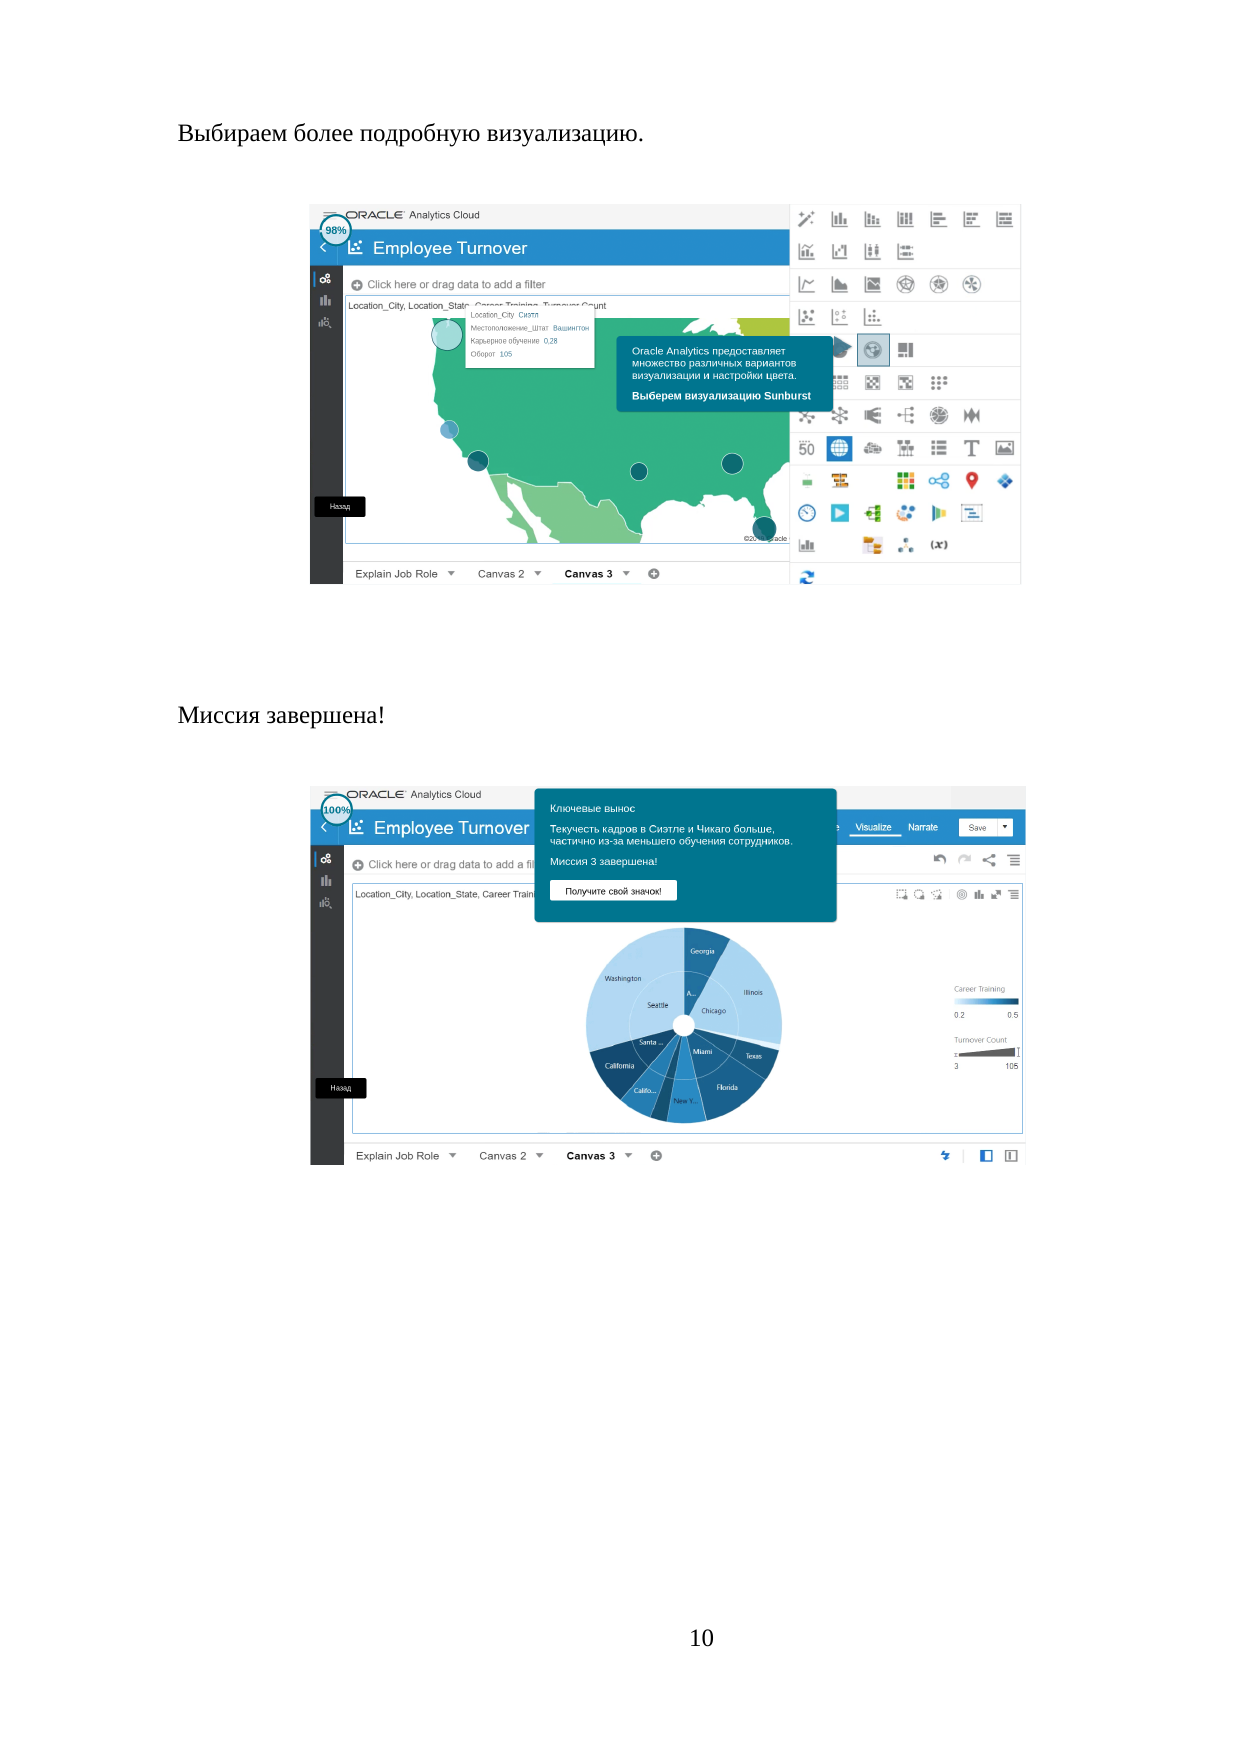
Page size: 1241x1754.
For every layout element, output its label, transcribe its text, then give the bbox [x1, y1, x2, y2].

text Выбираем более подробную визуализацию. [177, 118, 1152, 147]
text Миссия завершена! [177, 701, 1152, 729]
picture [177, 786, 1152, 1165]
picture [177, 204, 1152, 586]
